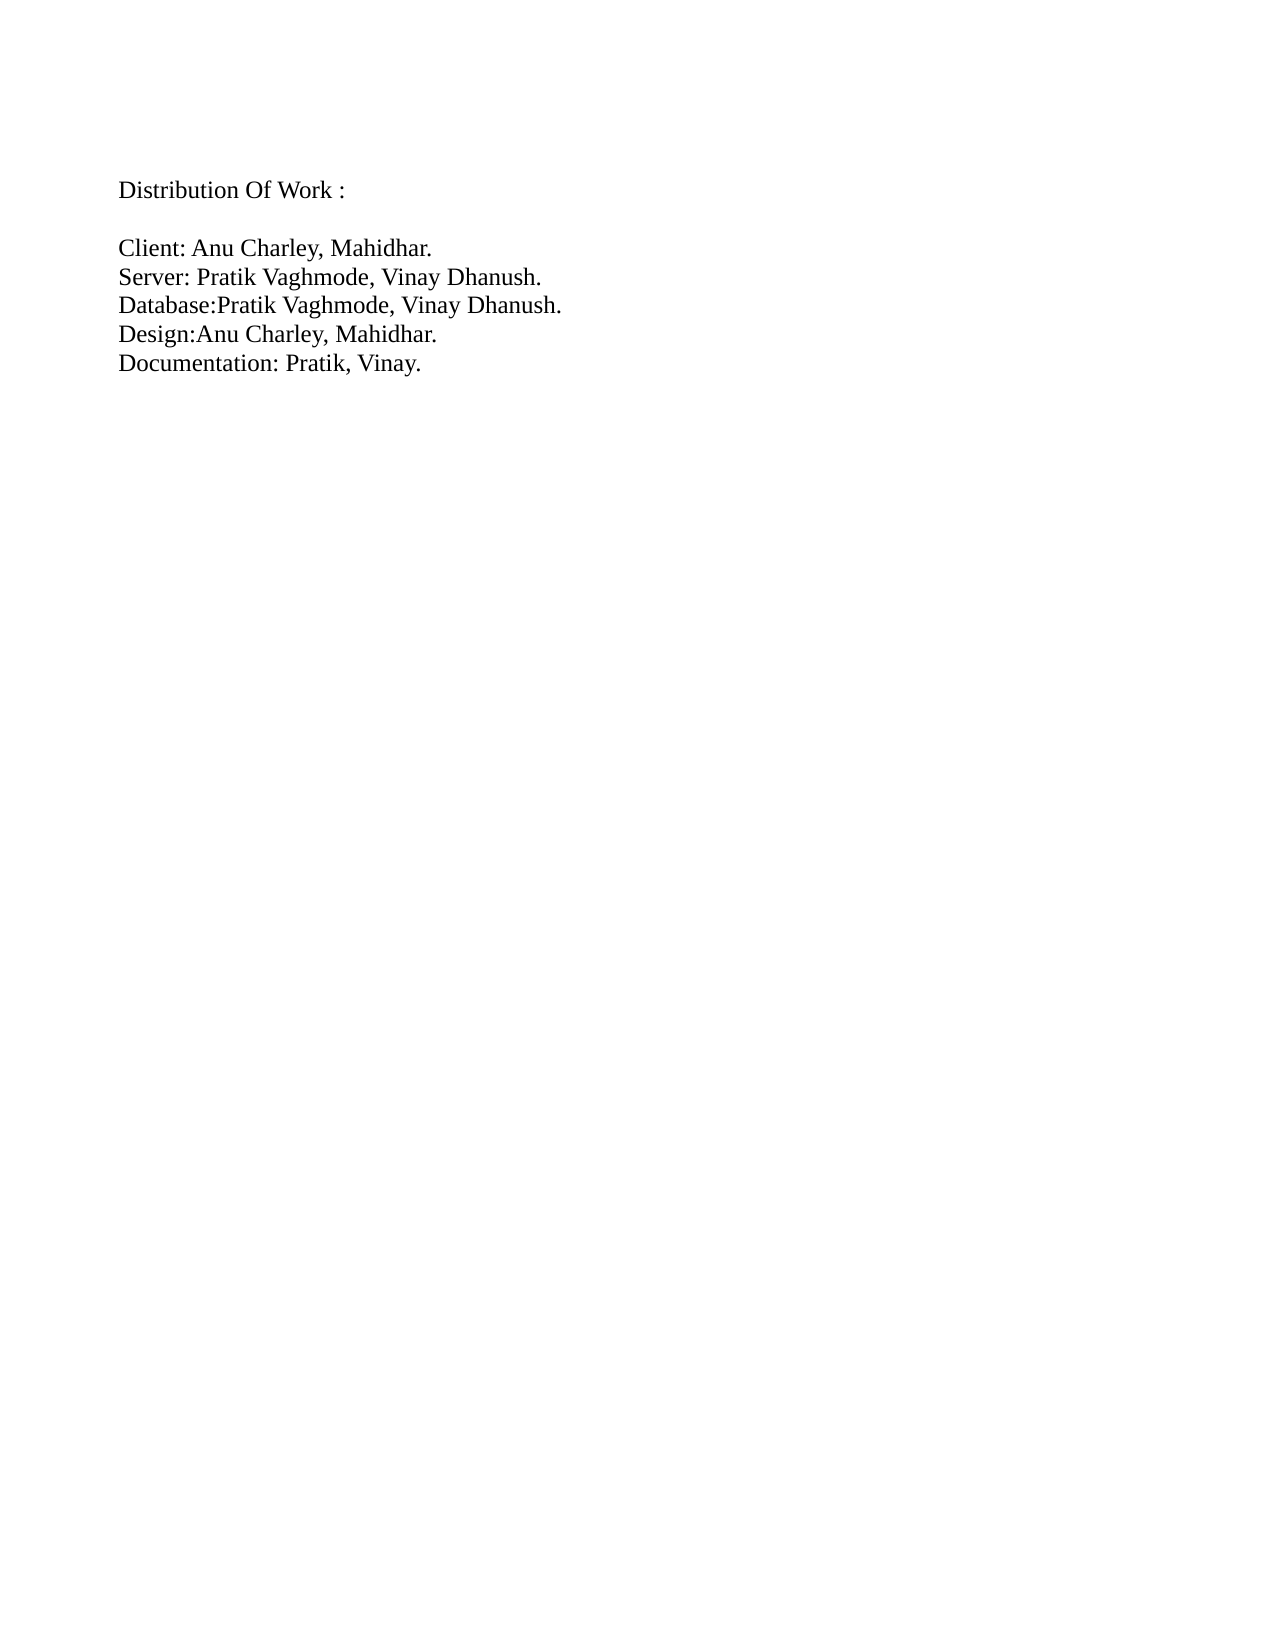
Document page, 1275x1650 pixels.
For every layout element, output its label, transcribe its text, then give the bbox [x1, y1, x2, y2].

text Documentation: Pratik, Vinay. [118, 348, 1157, 377]
text Design:Anu Charley, Mahidhar. [118, 319, 1157, 348]
text Database:Pratik Vaghmode, Vinay Dhanush. [118, 291, 1157, 319]
text Distribution Of Work : [118, 176, 1157, 204]
text Server: Pratik Vaghmode, Vinay Dhanush. [118, 262, 1157, 291]
text Client: Anu Charley, Mahidhar. [118, 233, 1157, 262]
